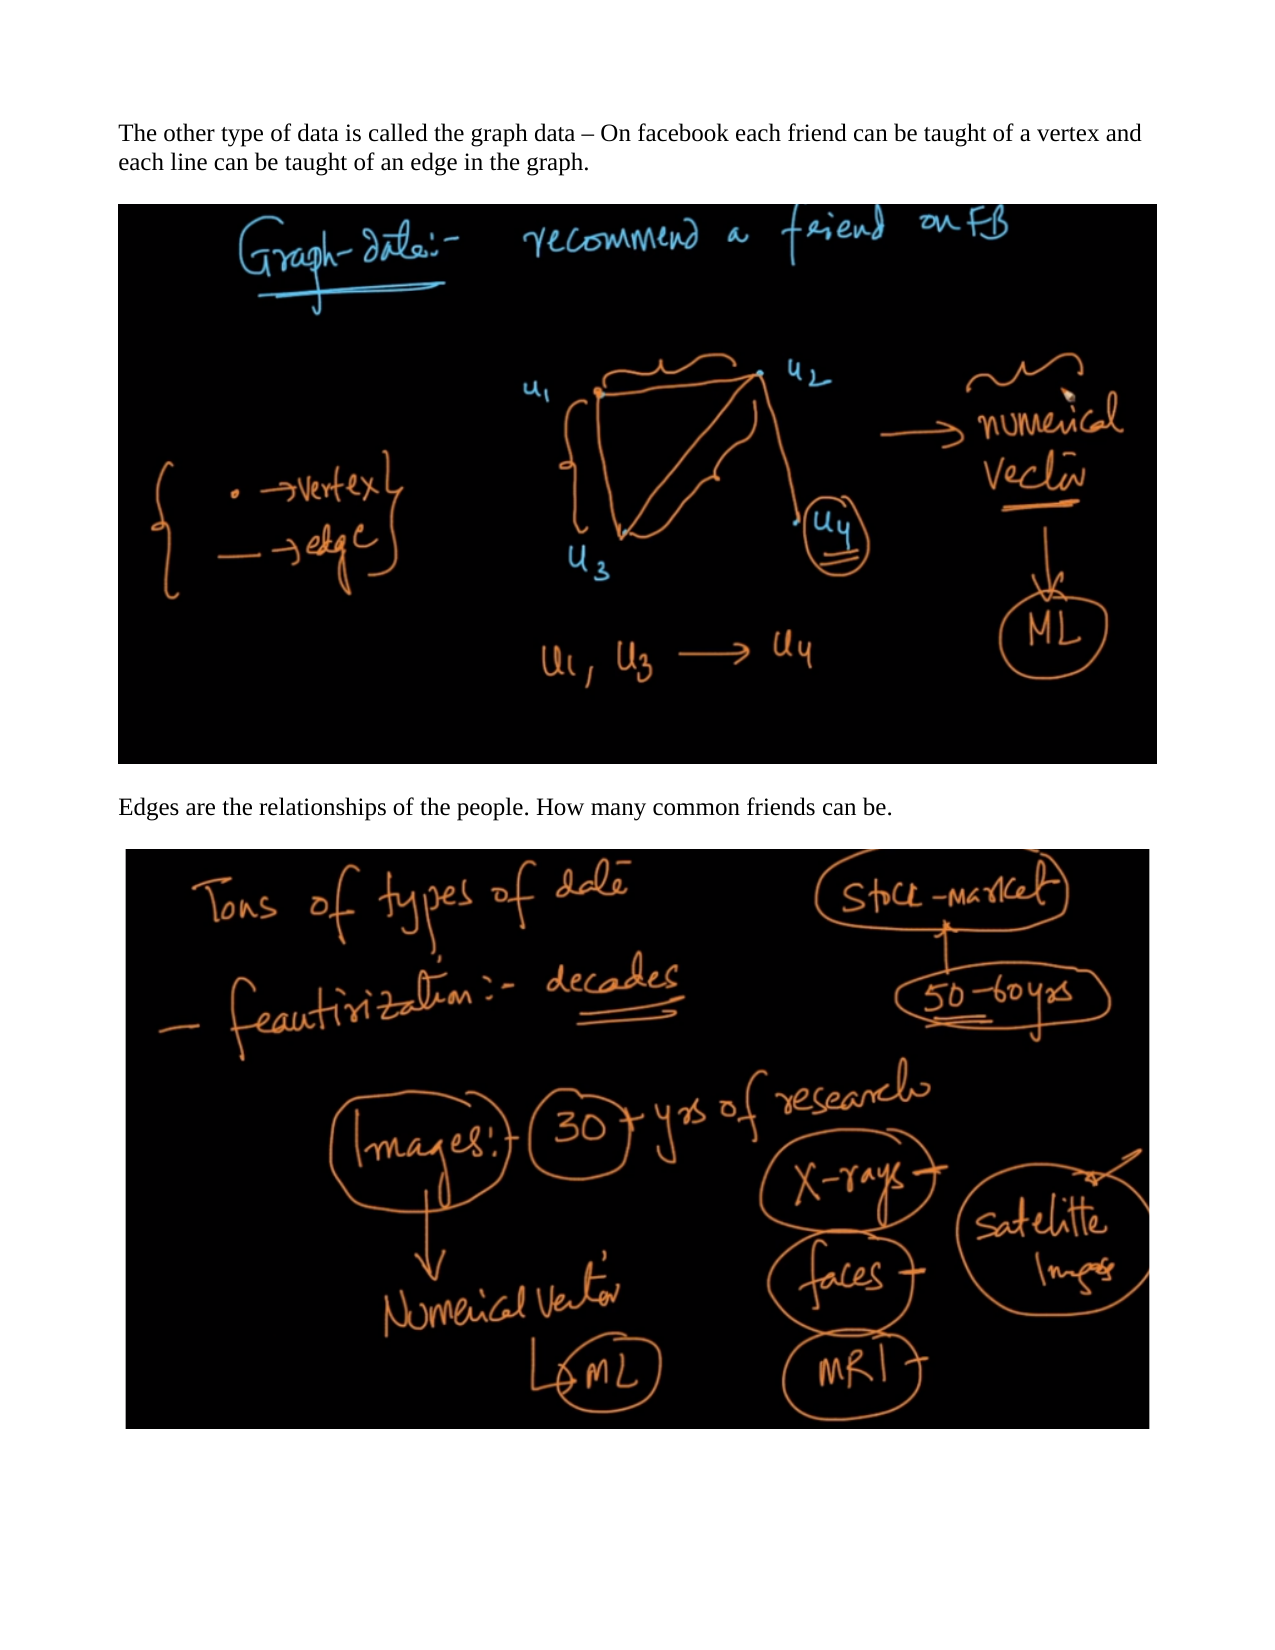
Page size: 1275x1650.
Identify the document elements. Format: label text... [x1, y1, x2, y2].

picture [118, 204, 1157, 764]
picture [125, 849, 1150, 1429]
text The other type of data is called the graph data – On facebook each friend can be taught of a vertex and each line can be taught of an edge in the graph. [118, 118, 1157, 176]
text Edges are the relationships of the people. How many common friends can be. [118, 792, 1157, 821]
